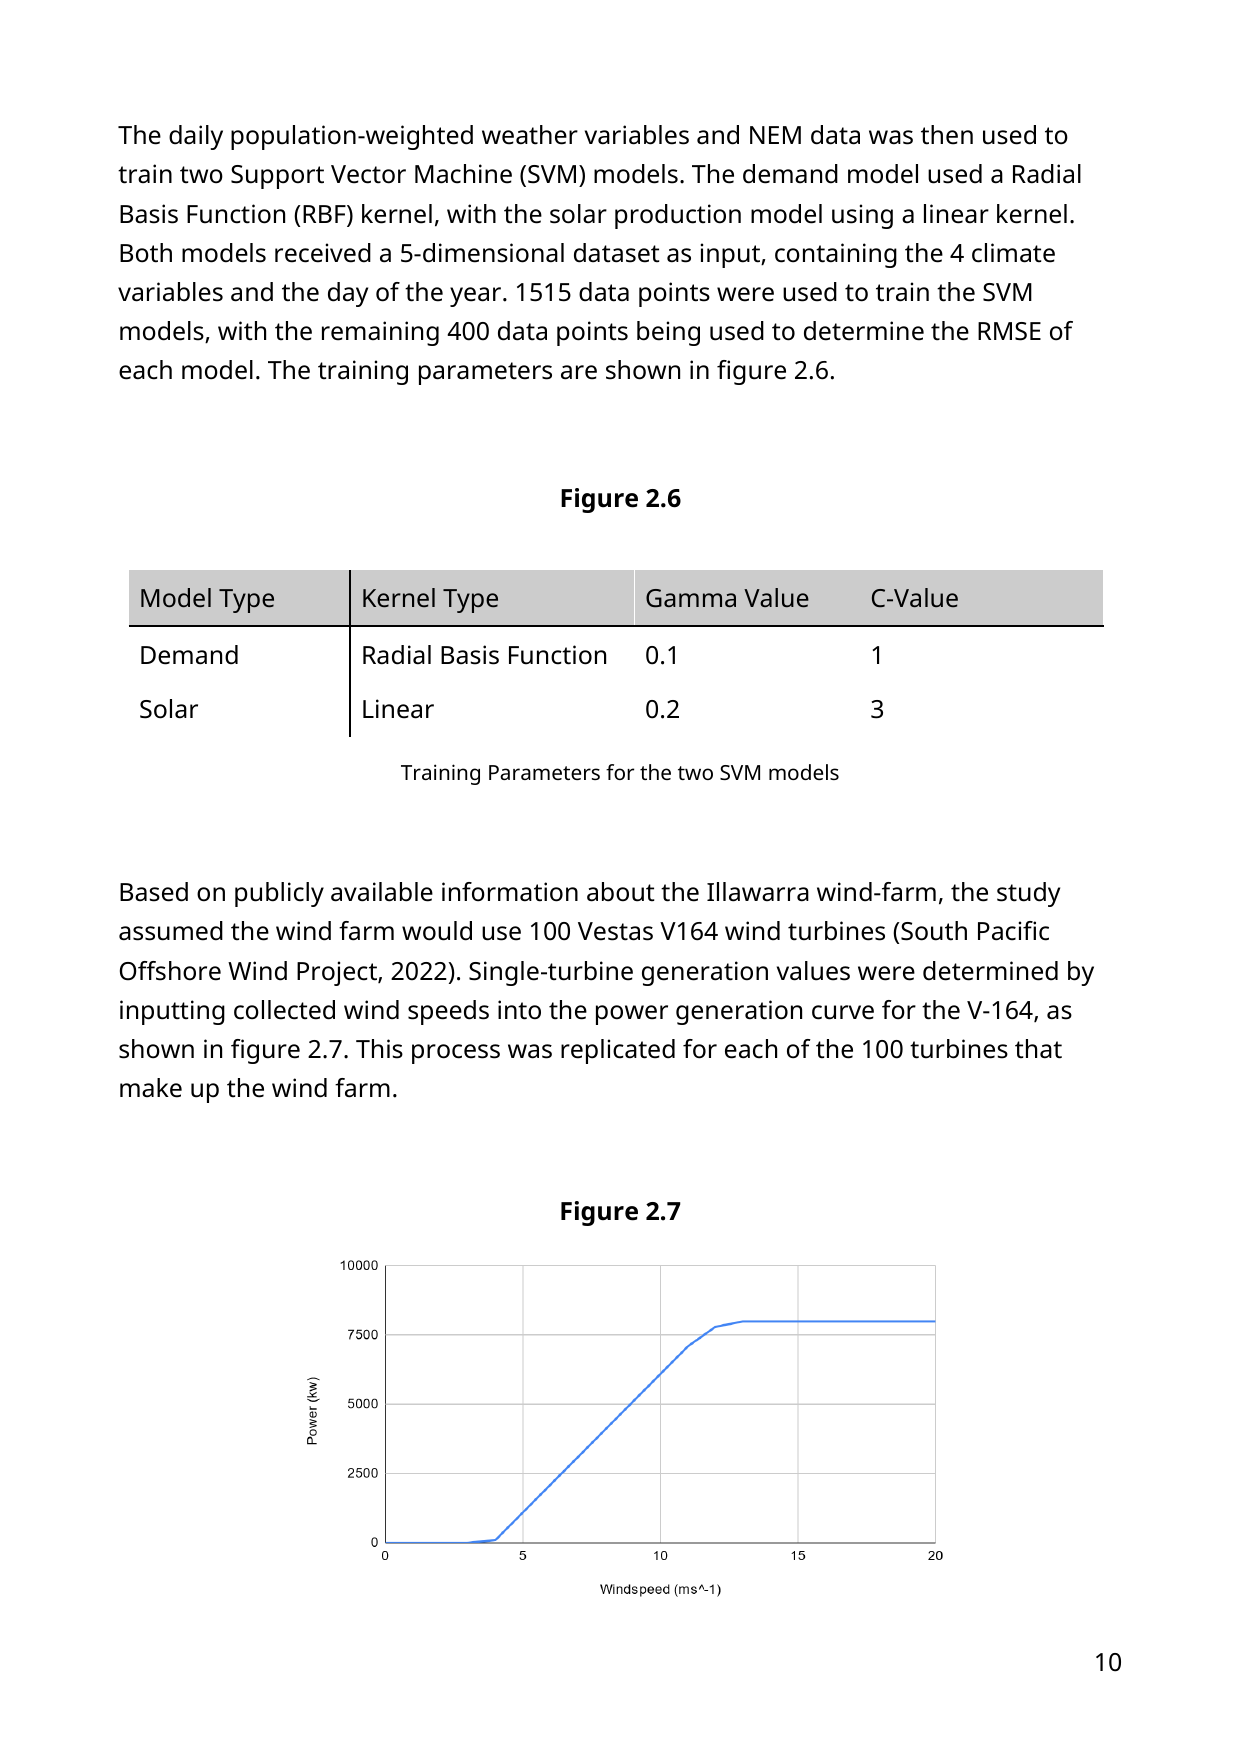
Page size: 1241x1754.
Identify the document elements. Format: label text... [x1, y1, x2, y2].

table_cell Linear [351, 682, 634, 737]
table_header Gamma Value [635, 570, 860, 625]
table_cell Radial Basis Function [351, 627, 634, 682]
text Based on publicly available information about the Illawarra wind-farm, the study assumed the wind farm would use 100 Vestas V164 wind turbines (South Pacific Offshore Wind Project, 2022). Single-turbine generation values were determined by inputting collected wind speeds into the power generation curve for the V-164, as shown in figure 2.7. This process was replicated for each of the 100 turbines that make up the wind farm. [118, 875, 1122, 1105]
table_header Figure 2.7 [264, 1183, 976, 1238]
table_cell Training Parameters for the two SVM models [118, 747, 1122, 796]
table_cell Demand [129, 627, 349, 682]
table_cell Solar [129, 682, 349, 737]
table_cell [264, 1238, 976, 1615]
table_cell 3 [860, 682, 1103, 737]
table_cell [118, 525, 1122, 747]
table_header Model Type [129, 570, 349, 625]
table_cell 0.2 [635, 682, 860, 737]
picture [285, 1248, 956, 1606]
table_cell 0.1 [635, 627, 860, 682]
table_header C-Value [860, 570, 1103, 625]
table_header Kernel Type [351, 570, 634, 625]
text The daily population-weighted weather variables and NEM data was then used to train two Support Vector Machine (SVM) models. The demand model used a Radial Basis Function (RBF) kernel, with the solar production model using a linear kernel. Both models received a 5-dimensional dataset as input, containing the 4 climate variables and the day of the year. 1515 data points were used to train the SVM models, with the remaining 400 data points being used to determine the RMSE of each model. The training parameters are shown in figure 2.6. [118, 118, 1122, 387]
table_header Figure 2.6 [118, 471, 1122, 525]
table_cell 1 [860, 627, 1103, 682]
